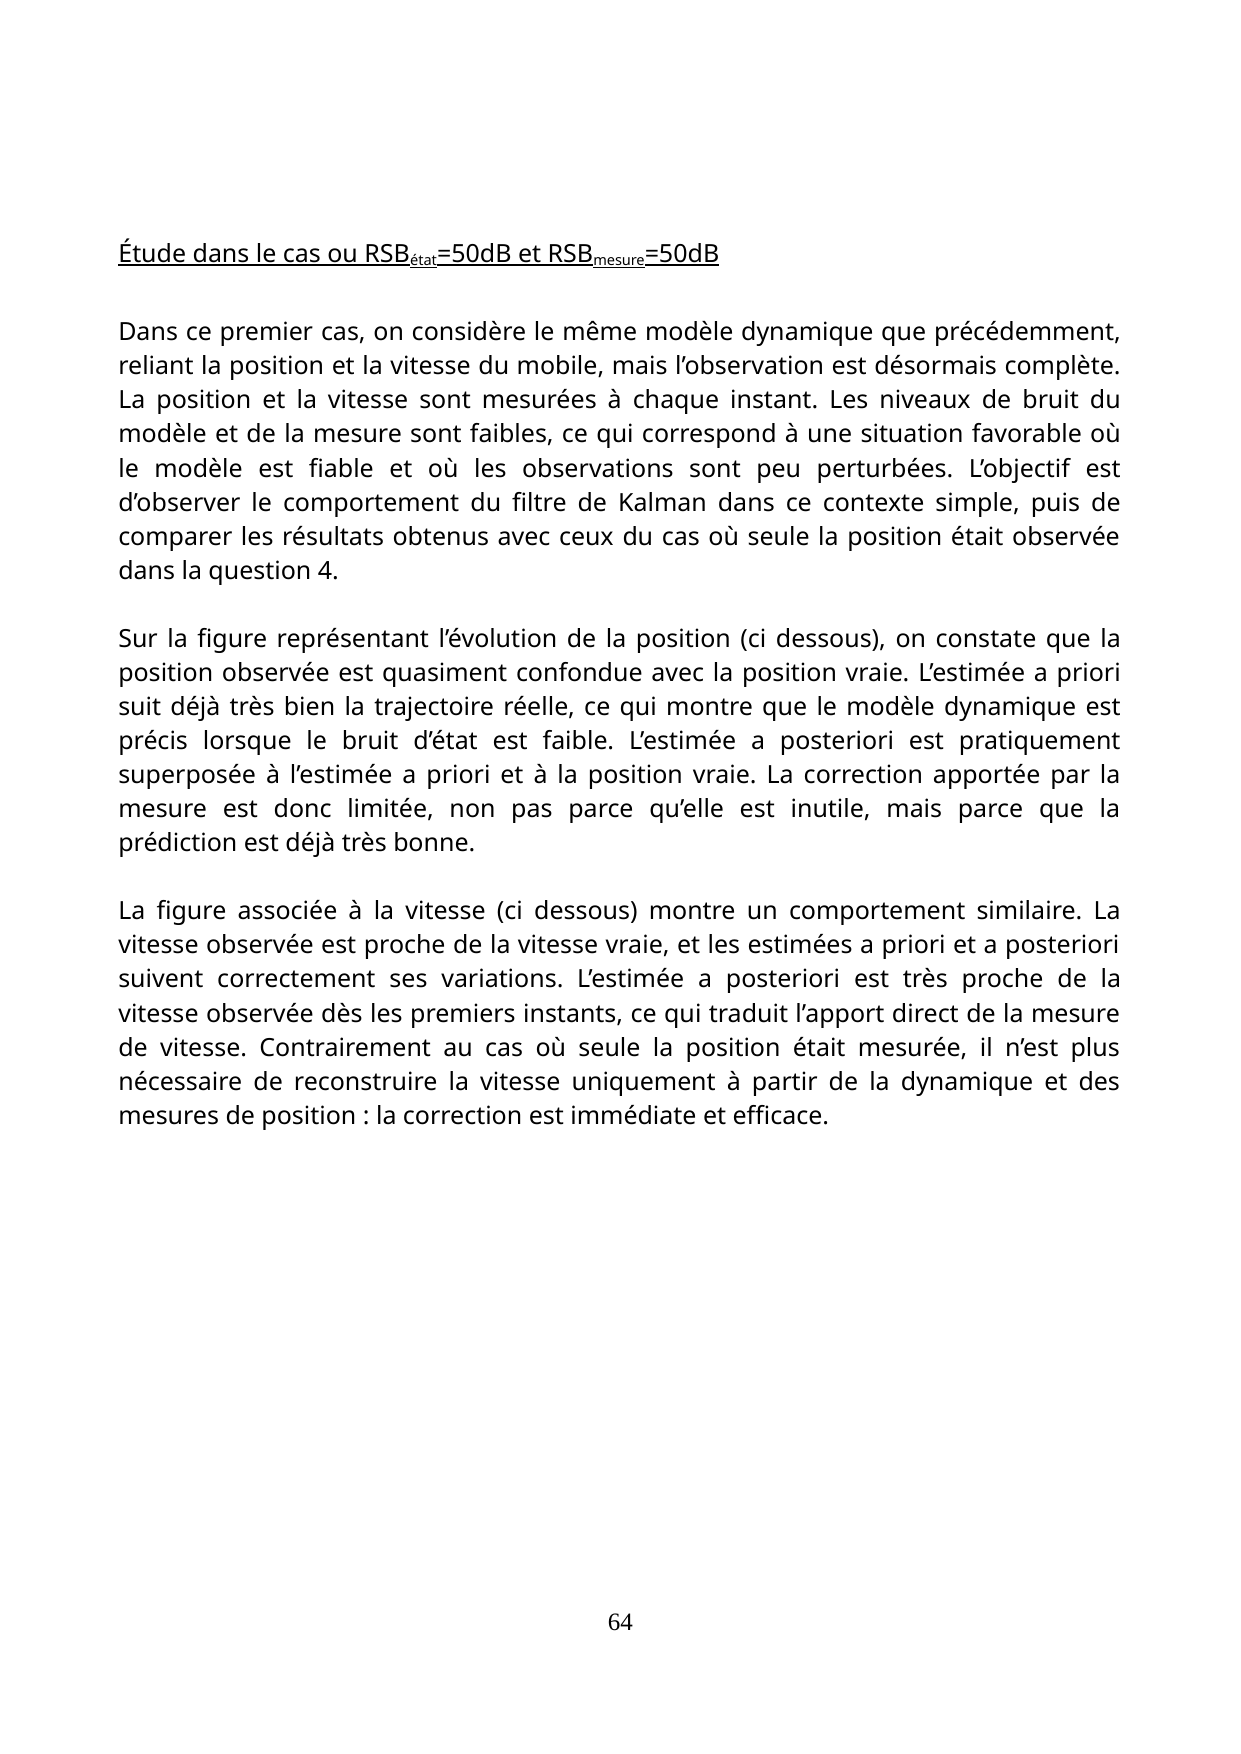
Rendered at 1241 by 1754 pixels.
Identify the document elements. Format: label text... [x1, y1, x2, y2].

text Dans ce premier cas, on considère le même modèle dynamique que précédemment, reliant la position et la vitesse du mobile, mais l’observation est désormais complète. La position et la vitesse sont mesurées à chaque instant. Les niveaux de bruit du modèle et de la mesure sont faibles, ce qui correspond à une situation favorable où le modèle est fiable et où les observations sont peu perturbées. L’objectif est d’observer le comportement du filtre de Kalman dans ce contexte simple, puis de comparer les résultats obtenus avec ceux du cas où seule la position était observée dans la question 4. [118, 314, 1122, 586]
text Sur la figure représentant l’évolution de la position (ci dessous), on constate que la position observée est quasiment confondue avec la position vraie. L’estimée a priori suit déjà très bien la trajectoire réelle, ce qui montre que le modèle dynamique est précis lorsque le bruit d’état est faible. L’estimée a posteriori est pratiquement superposée à l’estimée a priori et à la position vraie. La correction apportée par la mesure est donc limitée, non pas parce qu’elle est inutile, mais parce que la prédiction est déjà très bonne. [118, 621, 1122, 859]
text Étude dans le cas ou RSBétat=50dB et RSBmesure=50dB [118, 236, 1122, 270]
text La figure associée à la vitesse (ci dessous) montre un comportement similaire. La vitesse observée est proche de la vitesse vraie, et les estimées a priori et a posteriori suivent correctement ses variations. L’estimée a posteriori est très proche de la vitesse observée dès les premiers instants, ce qui traduit l’apport direct de la mesure de vitesse. Contrairement au cas où seule la position était mesurée, il n’est plus nécessaire de reconstruire la vitesse uniquement à partir de la dynamique et des mesures de position : la correction est immédiate et efficace. [118, 893, 1122, 1131]
